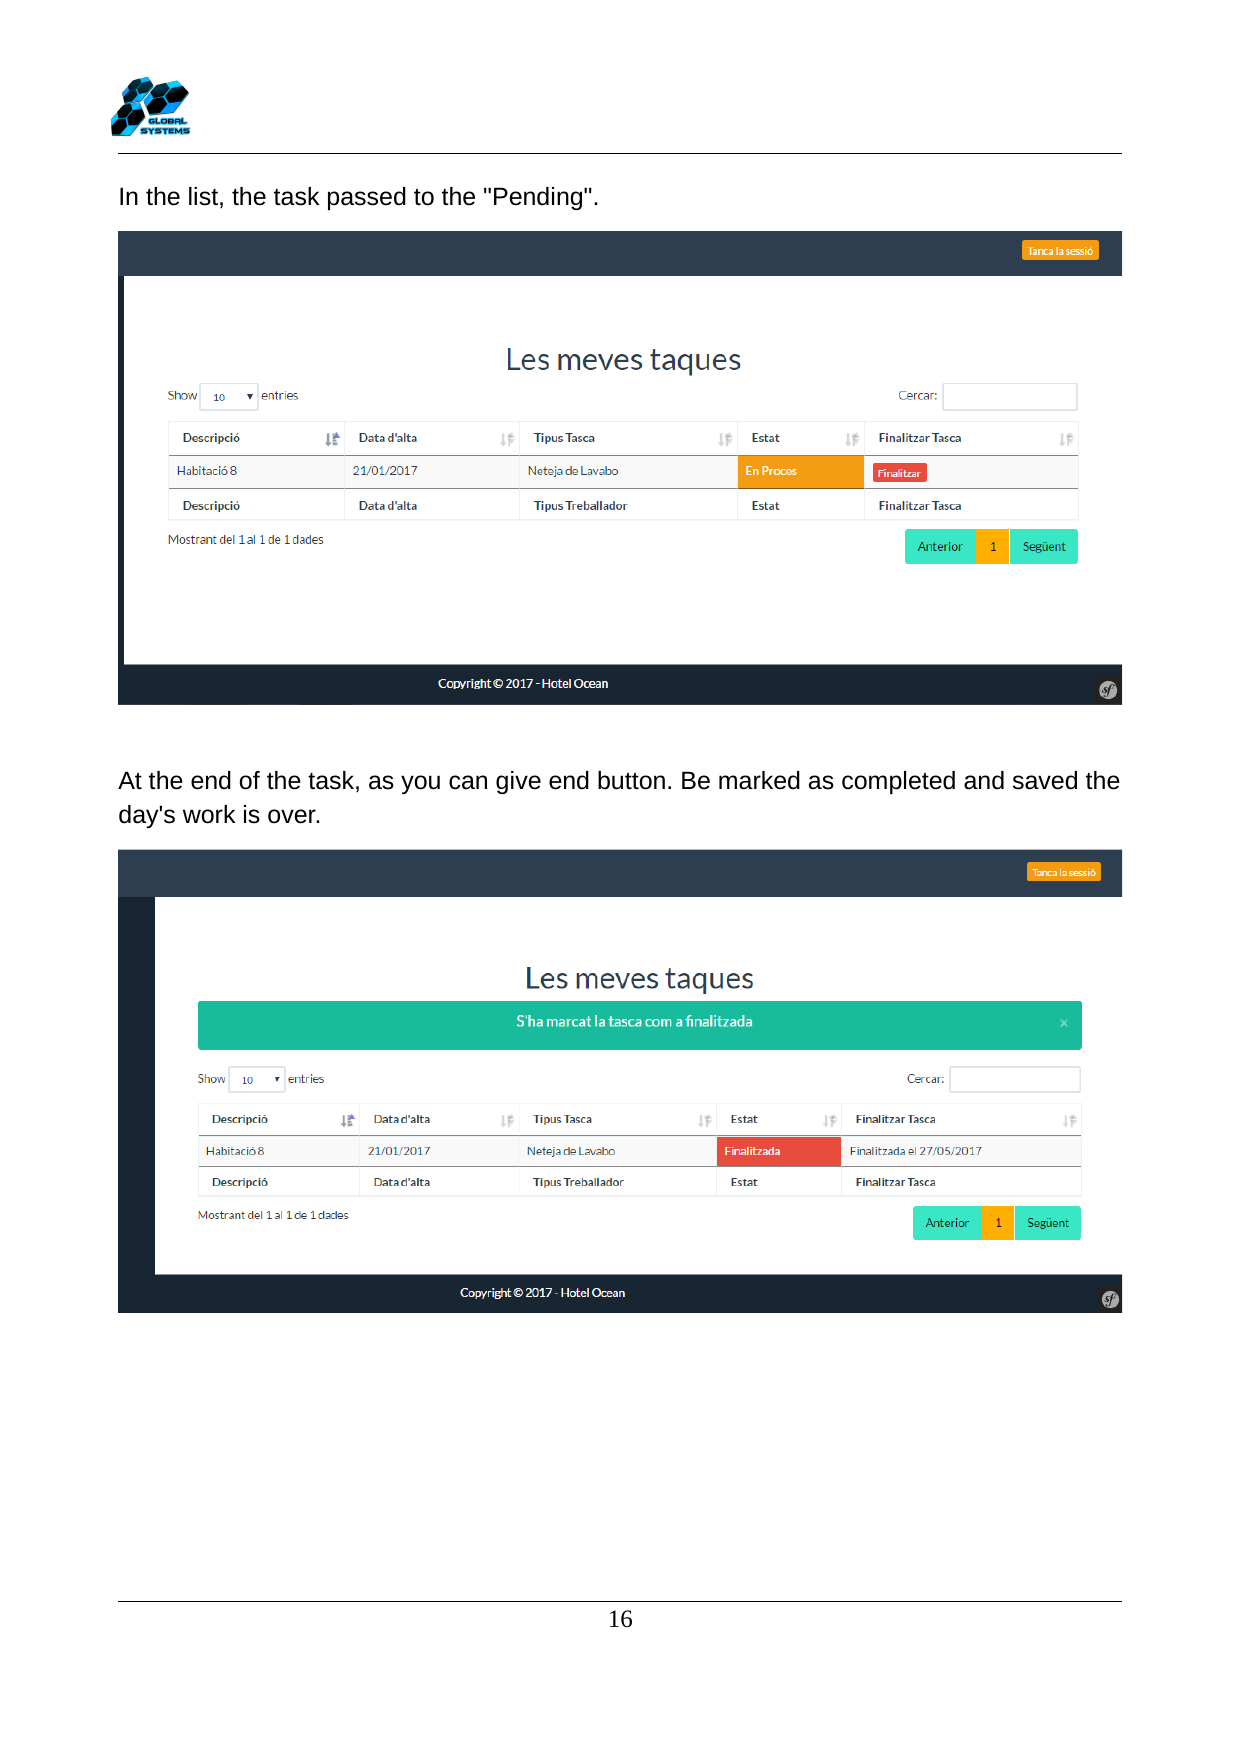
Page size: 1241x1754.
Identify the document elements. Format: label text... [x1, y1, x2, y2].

text At the end of the task, as you can give end button. Be marked as completed and saved the day's work is over. [118, 766, 1122, 829]
picture [118, 849, 1123, 1313]
picture [118, 231, 1123, 705]
text In the list, the task passed to the "Pending". [118, 182, 1122, 211]
picture [107, 61, 194, 148]
